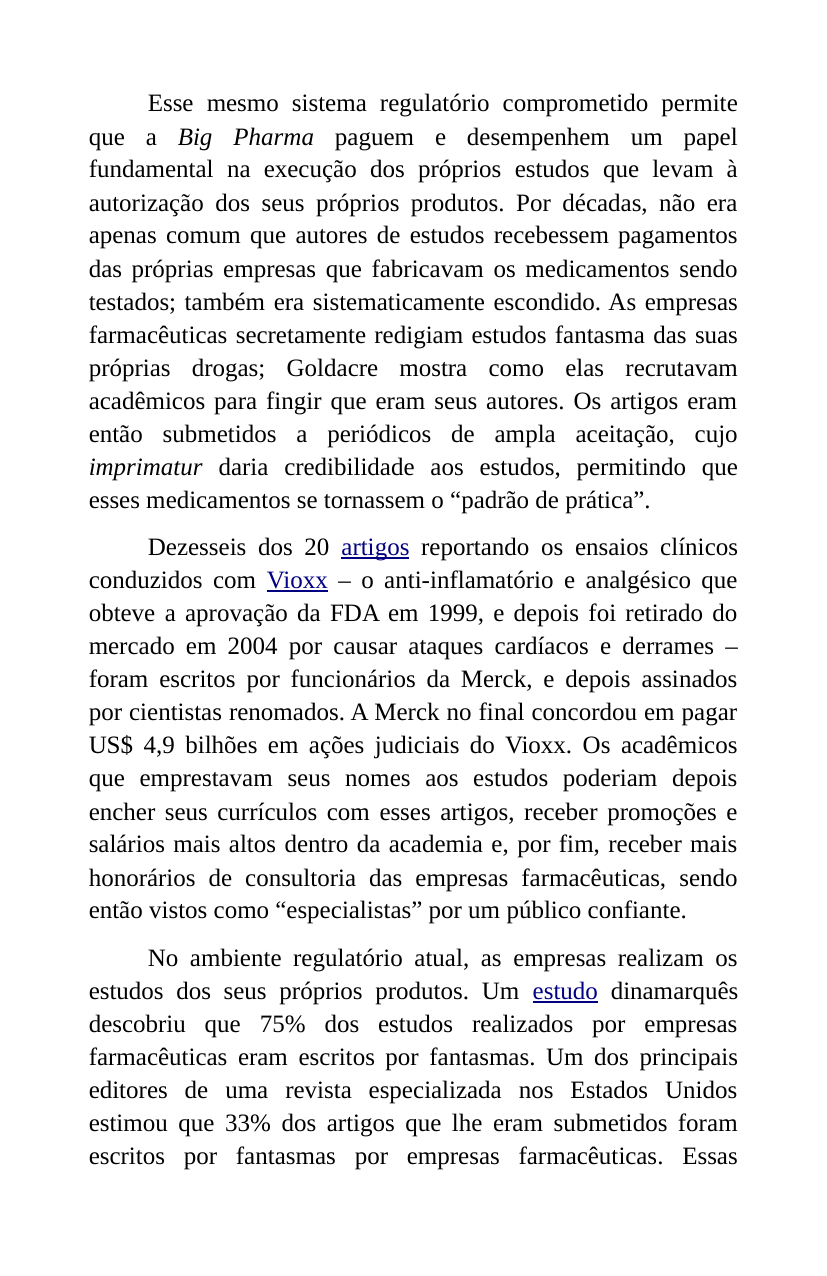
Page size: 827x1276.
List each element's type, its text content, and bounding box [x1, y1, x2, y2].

text No ambiente regulatório atual, as empresas realizam os estudos dos seus próprios produtos. Um estudo dinamarquês descobriu que 75% dos estudos realizados por empresas farmacêuticas eram escritos por fantasmas. Um dos principais editores de uma revista especializada nos Estados Unidos estimou que 33% dos artigos que lhe eram submetidos foram escritos por fantasmas por empresas farmacêuticas. Essas [88, 943, 738, 1170]
text Dezesseis dos 20 artigos reportando os ensaios clínicos conduzidos com Vioxx – o anti-inflamatório e analgésico que obteve a aprovação da FDA em 1999, e depois foi retirado do mercado em 2004 por causar ataques cardíacos e derrames – foram escritos por funcionários da Merck, e depois assinados por cientistas renomados. A Merck no final concordou em pagar US$ 4,9 bilhões em ações judiciais do Vioxx. Os acadêmicos que emprestavam seus nomes aos estudos poderiam depois encher seus currículos com esses artigos, receber promoções e salários mais altos dentro da academia e, por fim, receber mais honorários de consultoria das empresas farmacêuticas, sendo então vistos como “especialistas” por um público confiante. [88, 532, 738, 924]
text Esse mesmo sistema regulatório comprometido permite que a Big Pharma paguem e desempenhem um papel fundamental na execução dos próprios estudos que levam à autorização dos seus próprios produtos. Por décadas, não era apenas comum que autores de estudos recebessem pagamentos das próprias empresas que fabricavam os medicamentos sendo testados; também era sistematicamente escondido. As empresas farmacêuticas secretamente redigiam estudos fantasma das suas próprias drogas; Goldacre mostra como elas recrutavam acadêmicos para fingir que eram seus autores. Os artigos eram então submetidos a periódicos de ampla aceitação, cujo imprimatur daria credibilidade aos estudos, permitindo que esses medicamentos se tornassem o “padrão de prática”. [88, 88, 738, 513]
